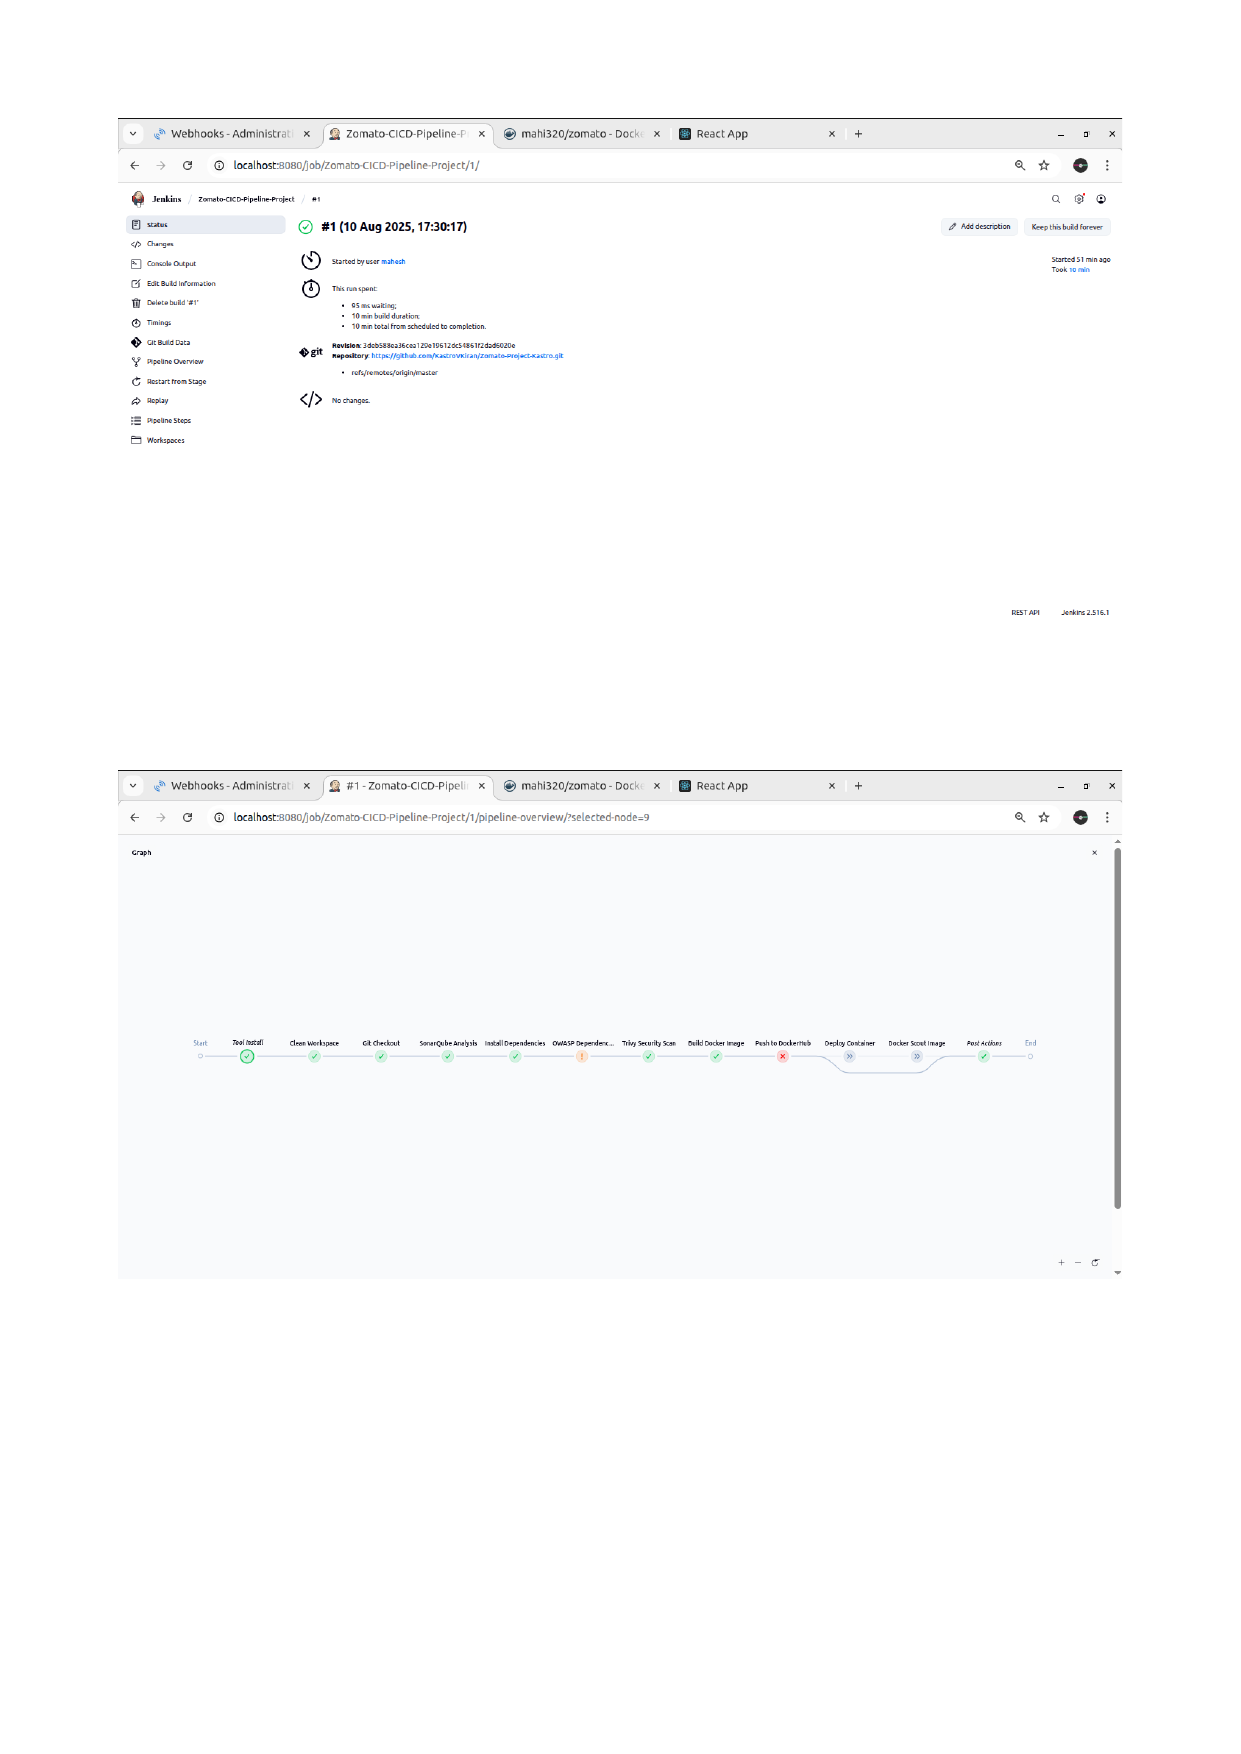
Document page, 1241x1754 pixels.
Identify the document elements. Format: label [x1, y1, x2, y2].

picture [118, 770, 1123, 1279]
picture [118, 118, 1123, 627]
